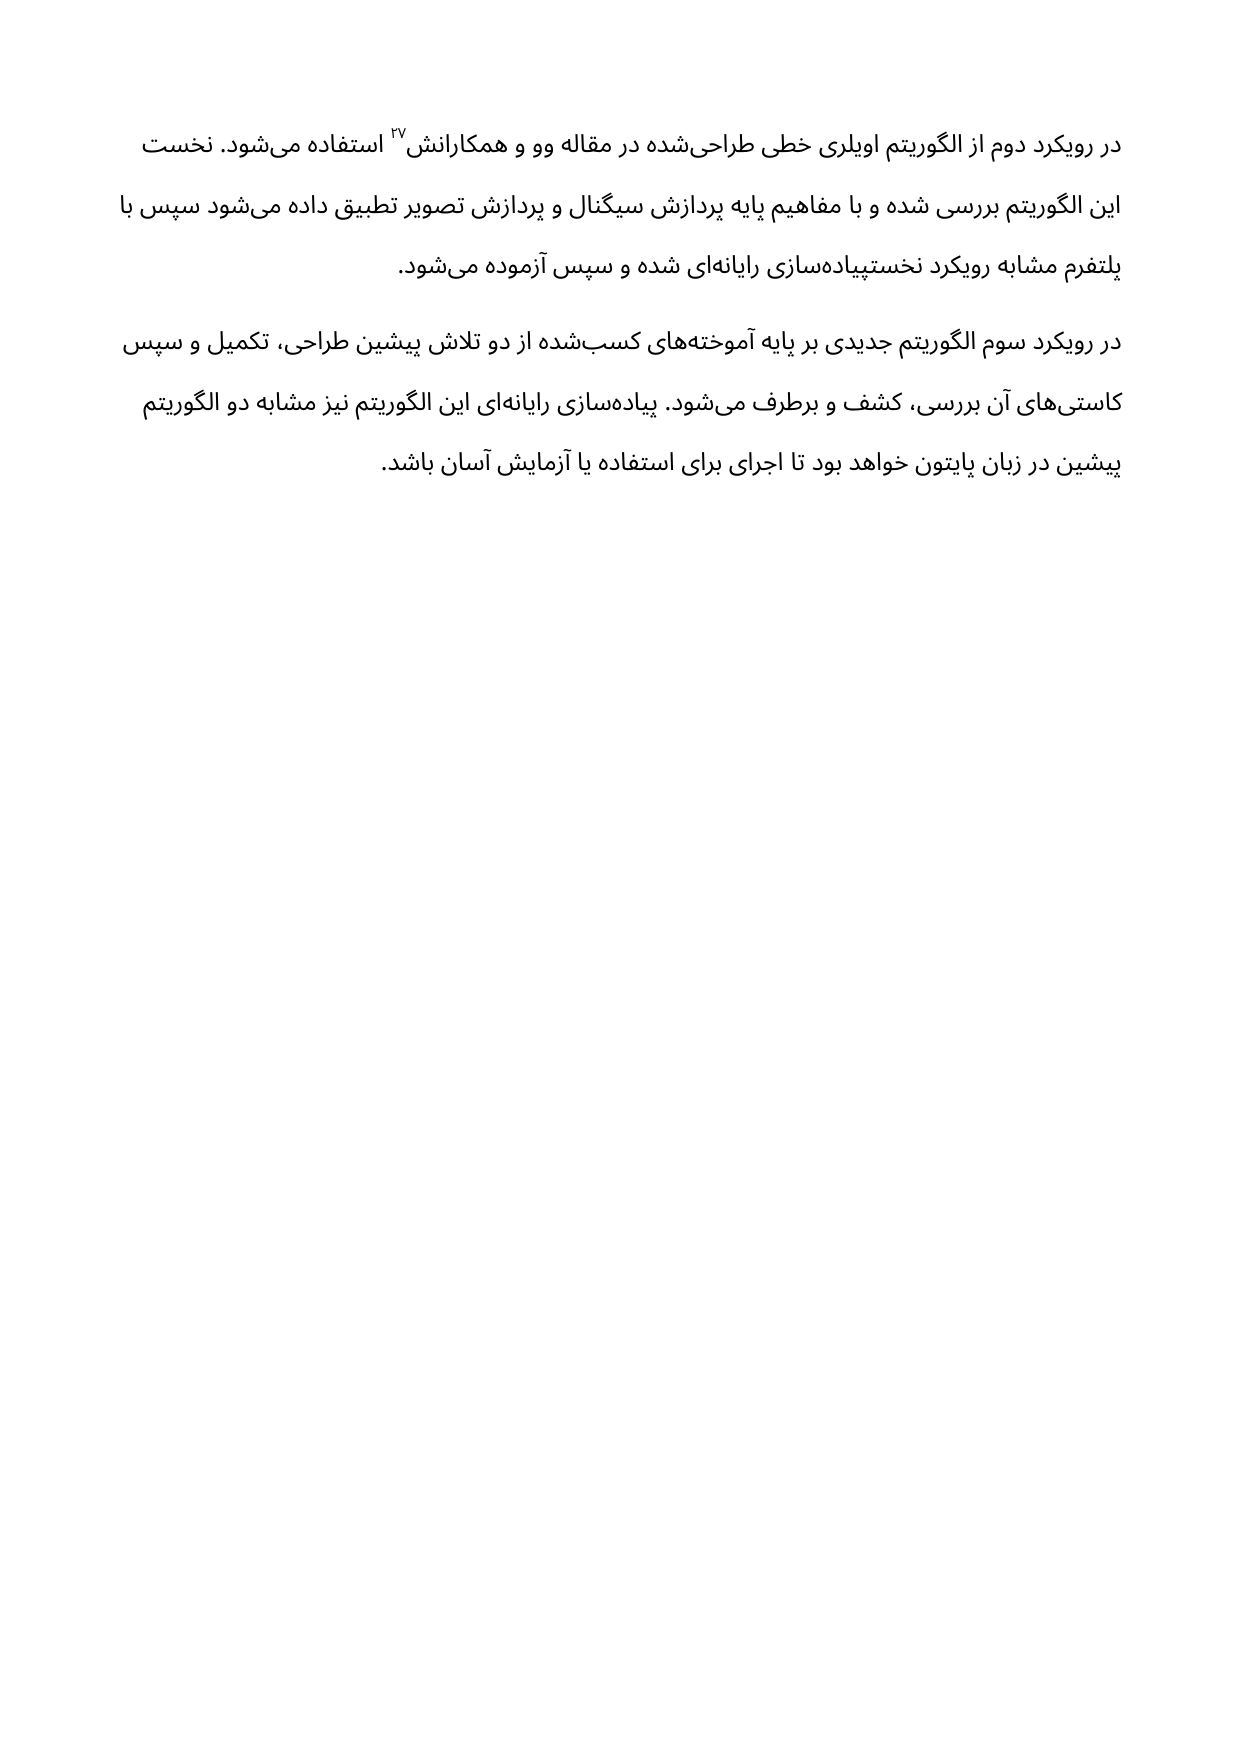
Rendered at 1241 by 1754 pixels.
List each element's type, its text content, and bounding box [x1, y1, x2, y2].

text در رویکرد دوم از الگوریتم اویلری خطی طراحی‌شده در مقاله وو و همکارانش استفاده می‌شود. نخست این الگوریتم بررسی شده و با مفاهیم پایه پردازش سیگنال و پردازش تصویر تطبیق داده می‌شود سپس با پلتفرم مشابه رویکرد نخستپیاده‌سازی رایانه‌ای شده و سپس آزموده می‌شود. [118, 118, 1122, 292]
text در رویکرد سوم الگوریتم جدیدی بر پایه آموخته‌های کسب‌شده از دو تلاش پیشین طراحی، تکمیل و سپس کاستی‌های آن بررسی، کشف و برطرف می‌شود. پیاده‌سازی رایانه‌ای این الگوریتم نیز مشابه دو الگوریتم پیشین در زبان پایتون خواهد بود تا اجرای برای استفاده یا آزمایش آسان باشد. [118, 315, 1122, 489]
